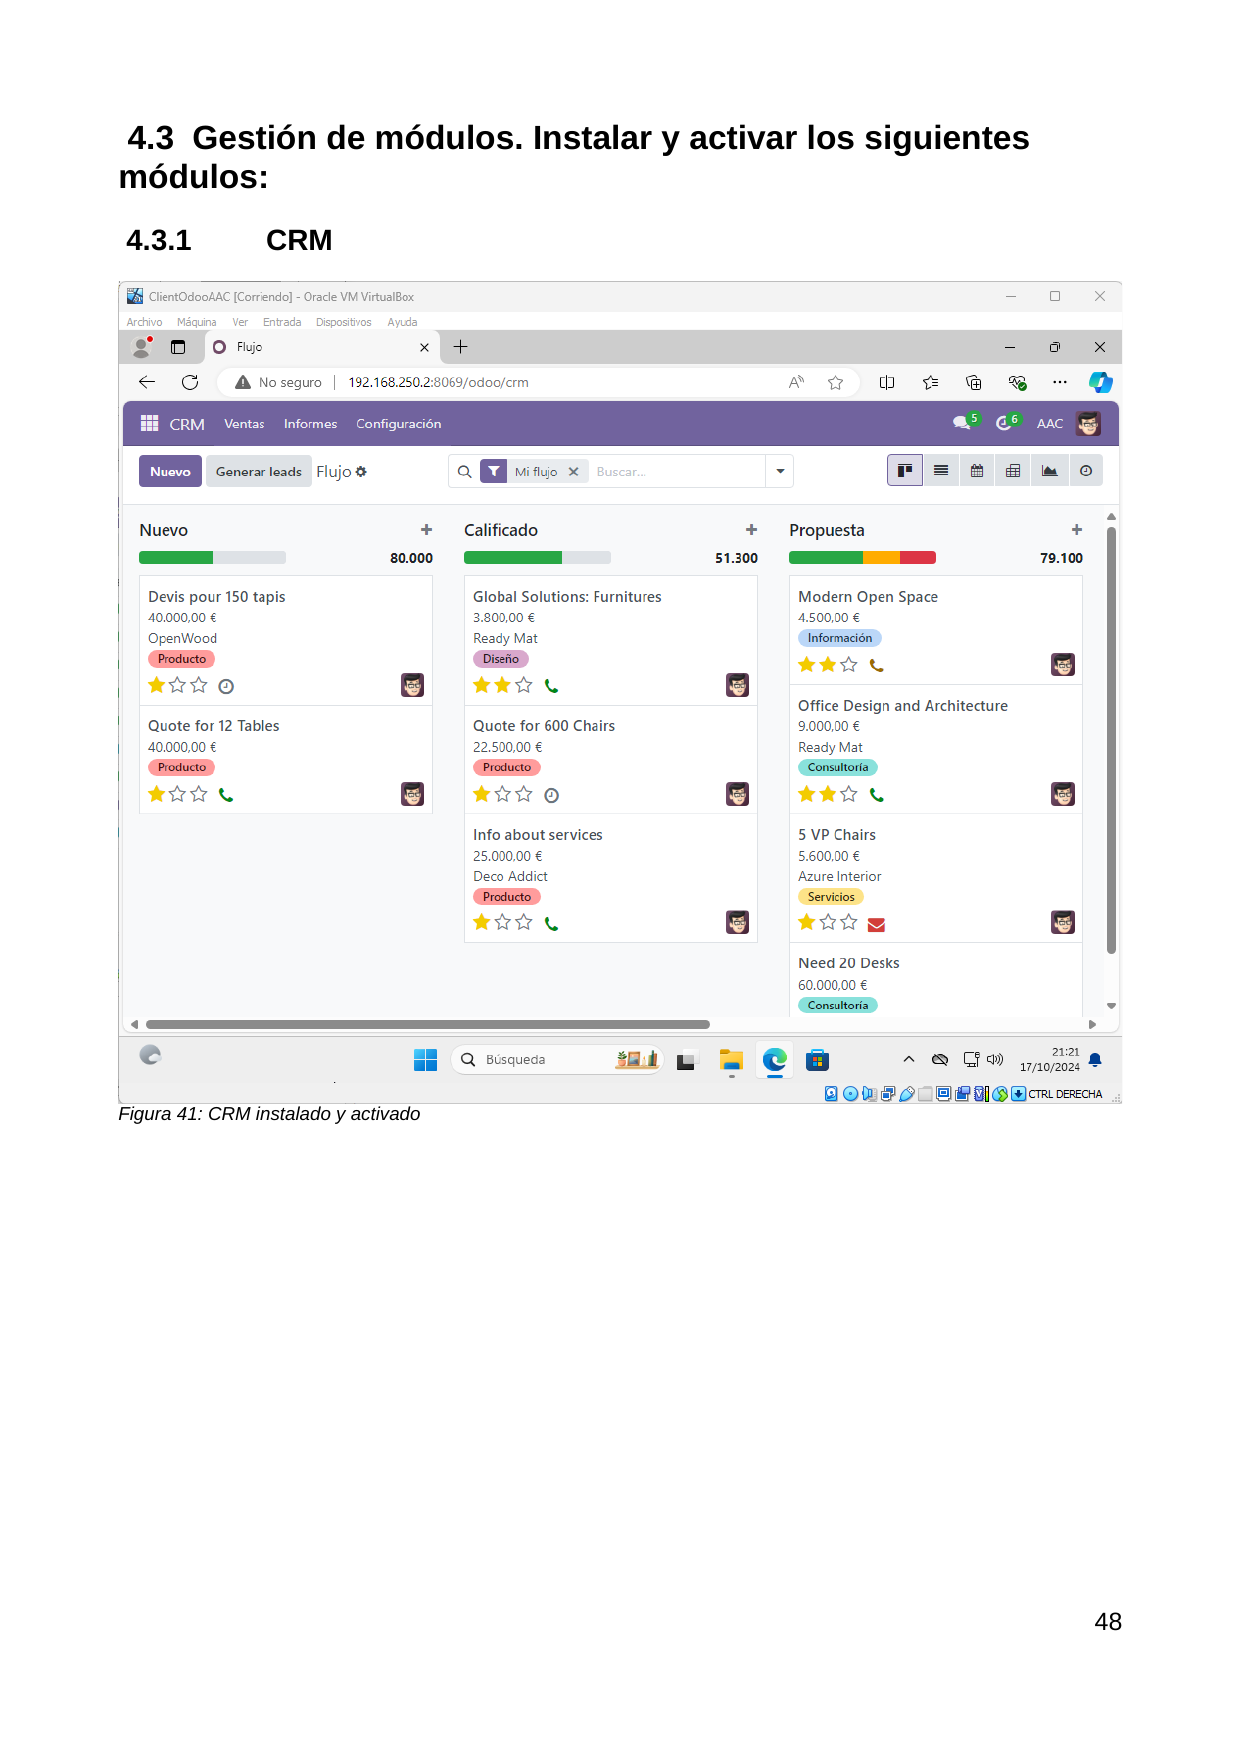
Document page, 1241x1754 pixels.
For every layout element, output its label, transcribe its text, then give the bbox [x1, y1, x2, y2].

subtitle CRM [118, 222, 1122, 256]
text Figura 41: CRM instalado y activado [118, 1104, 1122, 1125]
subtitle Gestión de módulos. Instalar y activar los siguientes módulos: [118, 118, 1122, 195]
picture [118, 281, 1123, 1104]
